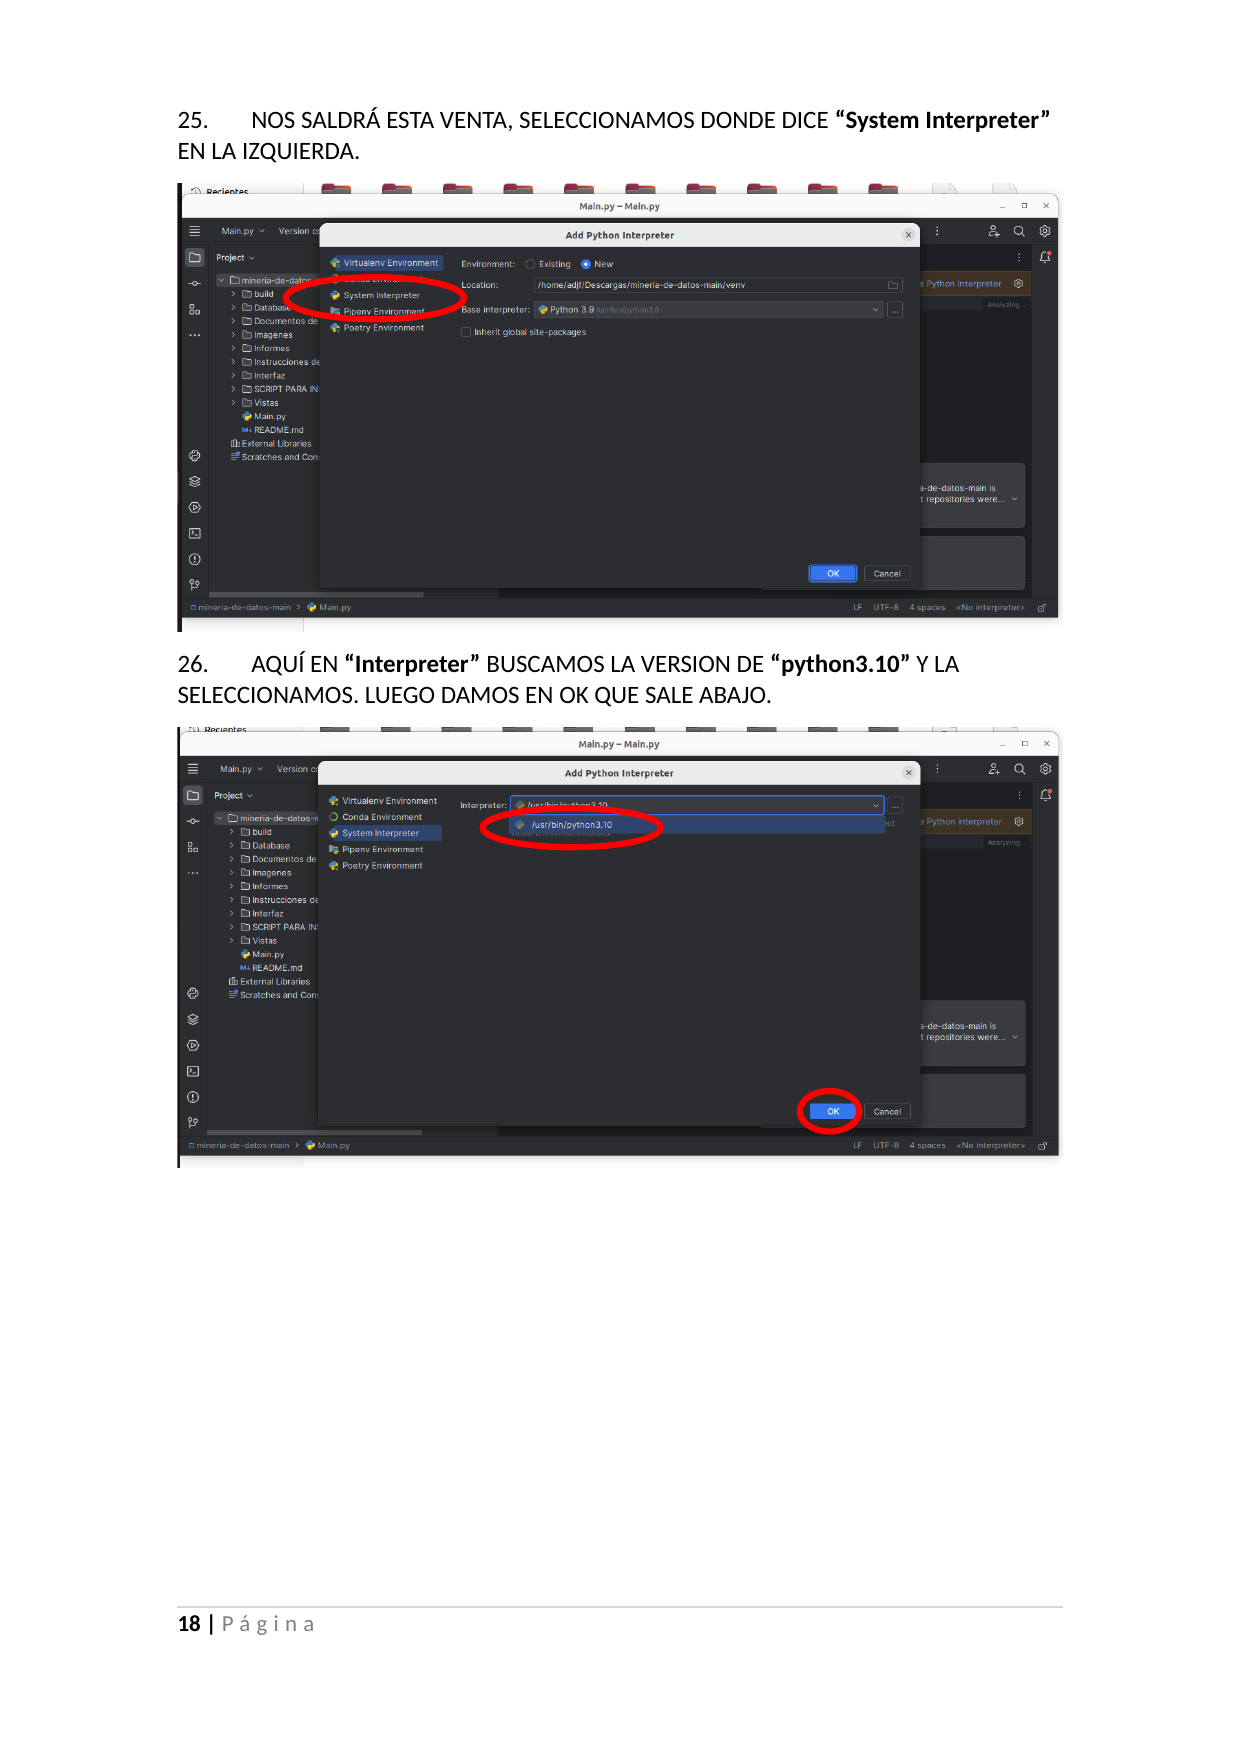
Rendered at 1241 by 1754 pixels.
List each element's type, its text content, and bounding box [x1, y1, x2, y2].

list NOS SALDRÁ ESTA VENTA, SELECCIONAMOS DONDE DICE “System Interpreter” EN LA IZQUIERDA. [177, 104, 1063, 166]
list AQUÍ EN “Interpreter” BUSCAMOS LA VERSION DE “python3.10” Y LA SELECCIONAMOS. LUEGO DAMOS EN OK QUE SALE ABAJO. [177, 649, 1063, 710]
